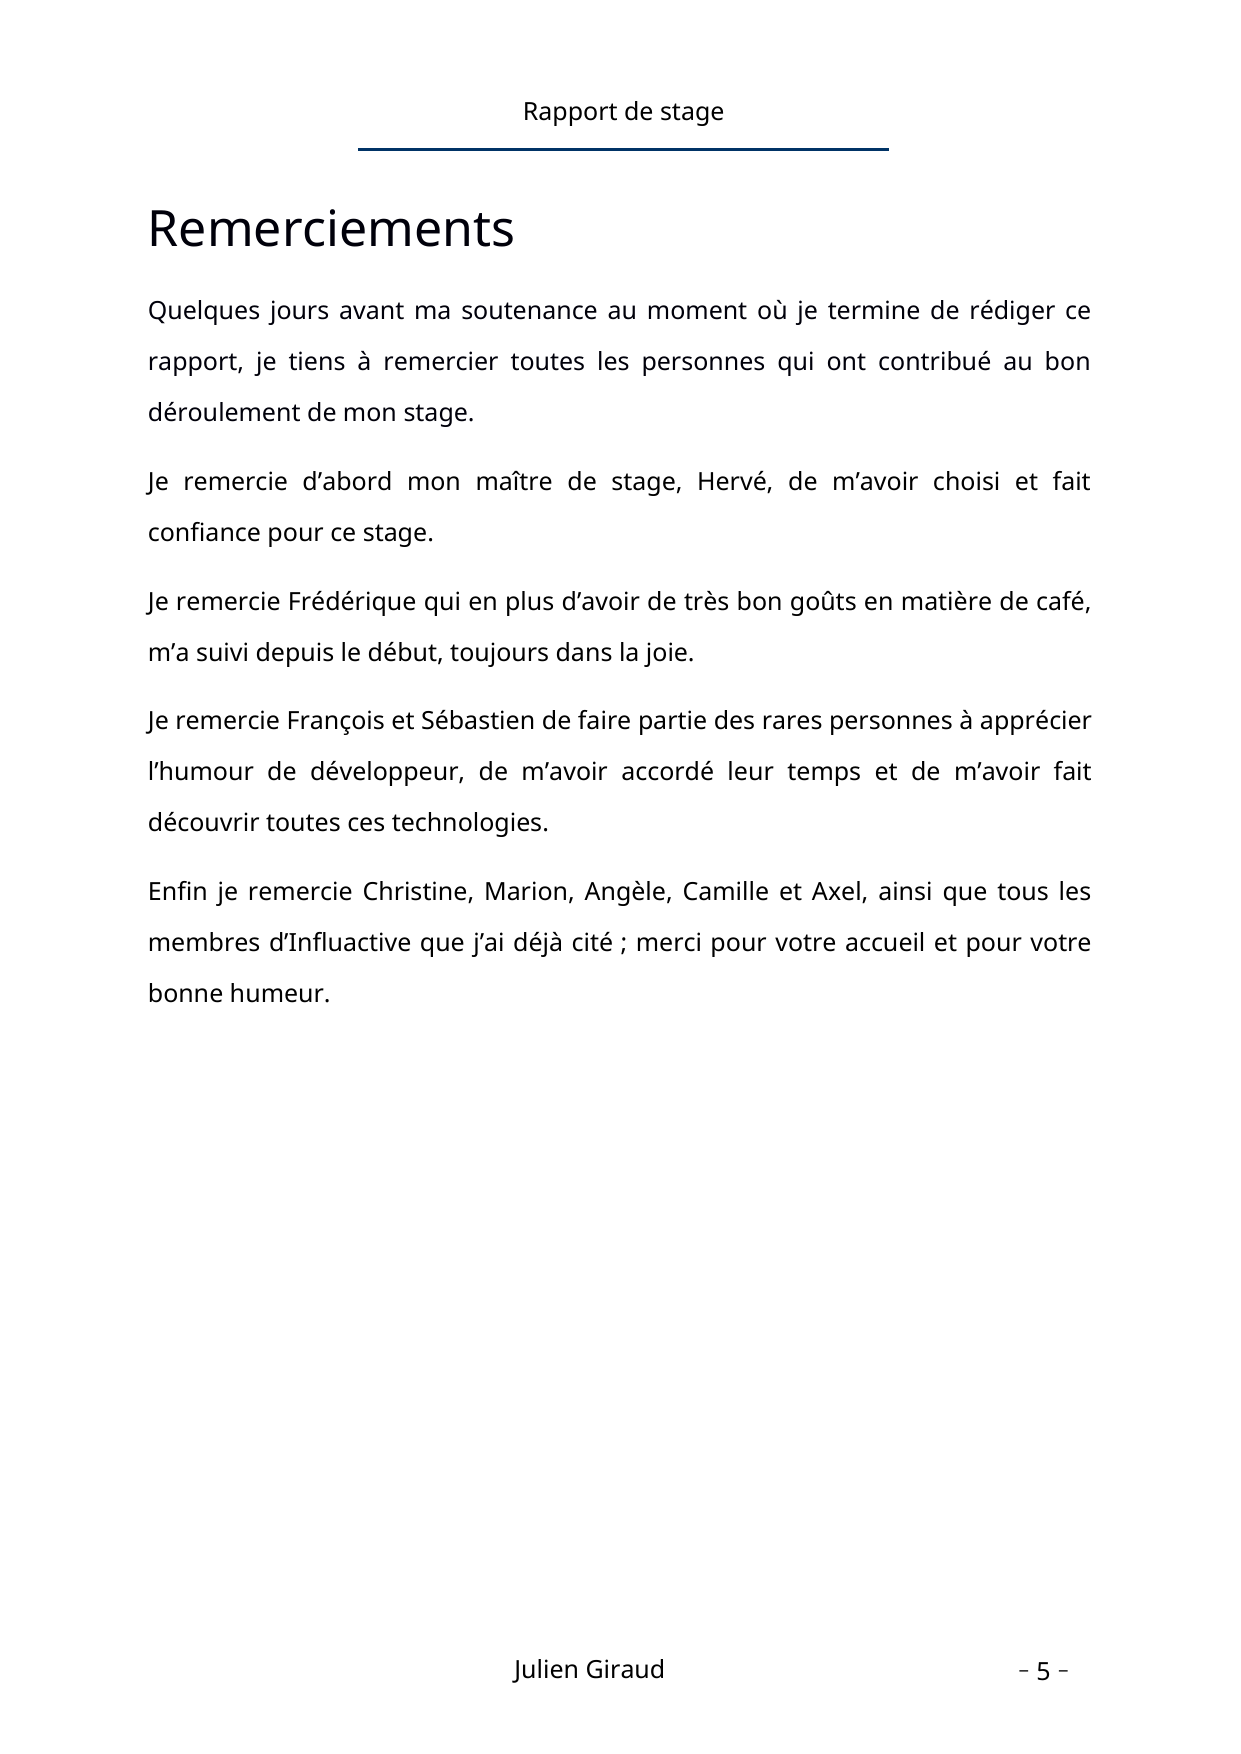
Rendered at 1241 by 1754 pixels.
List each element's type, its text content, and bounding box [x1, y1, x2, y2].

text Je remercie Frédérique qui en plus d’avoir de très bon goûts en matière de café, m’a suivi depuis le début, toujours dans la joie. [148, 583, 1093, 668]
text Je remercie d’abord mon maître de stage, Hervé, de m’avoir choisi et fait confiance pour ce stage. [148, 463, 1093, 548]
text Enfin je remercie Christine, Marion, Angèle, Camille et Axel, ainsi que tous les membres d’Influactive que j’ai déjà cité ; merci pour votre accueil et pour votre bonne humeur. [148, 874, 1093, 1010]
text Quelques jours avant ma soutenance au moment où je termine de rédiger ce rapport, je tiens à remercier toutes les personnes qui ont contribué au bon déroulement de mon stage. [148, 292, 1093, 429]
text Je remercie François et Sébastien de faire partie des rares personnes à apprécier l’humour de développeur, de m’avoir accordé leur temps et de m’avoir fait découvrir toutes ces technologies. [148, 703, 1093, 839]
text Remerciements [148, 193, 1093, 261]
